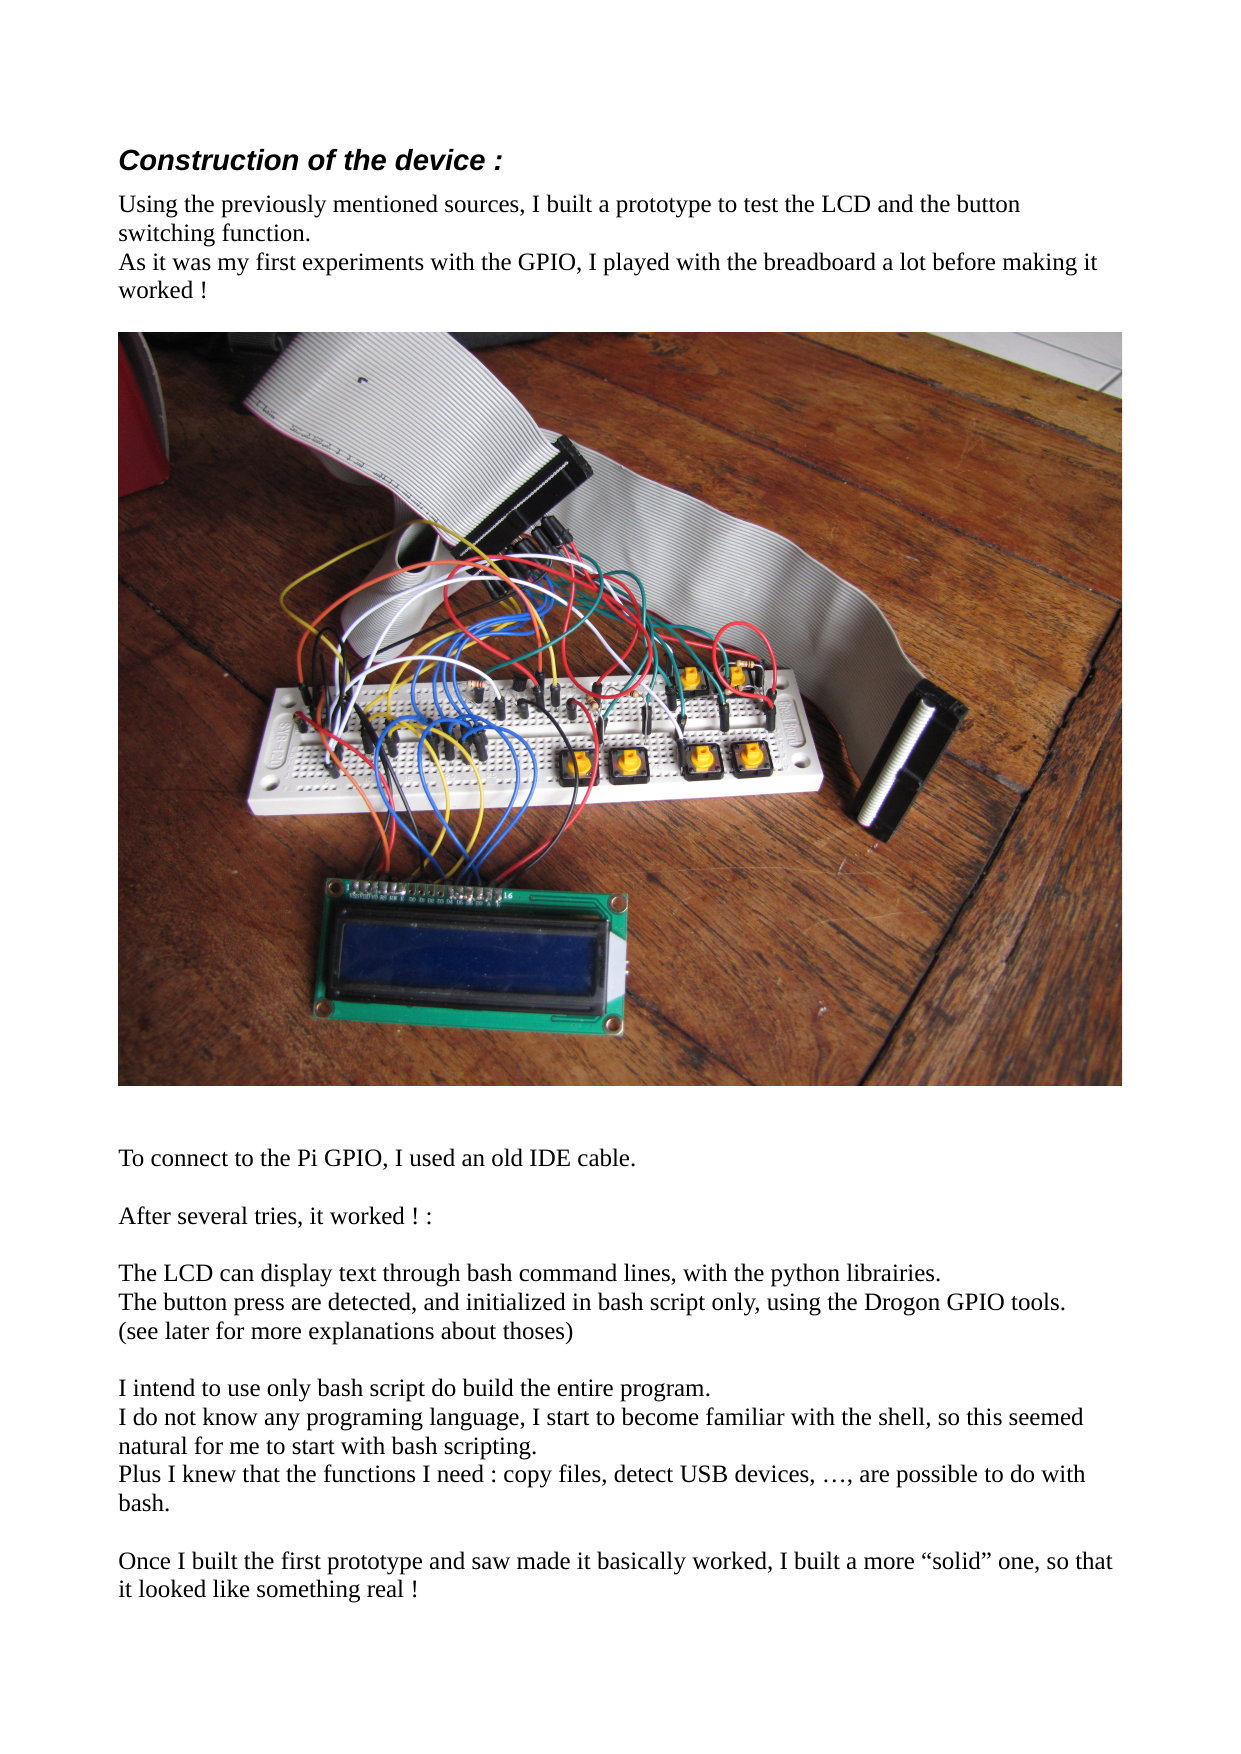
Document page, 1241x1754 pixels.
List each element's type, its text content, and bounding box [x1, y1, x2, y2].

text The button press are detected, and initialized in bash script only, using the Drogon GPIO tools. [118, 1287, 1122, 1316]
text I do not know any programing language, I start to become familiar with the shell, so this seemed natural for me to start with bash scripting. [118, 1402, 1122, 1459]
text Plus I knew that the functions I need : copy files, detect USB devices, …, are possible to do with bash. [118, 1459, 1122, 1517]
text I intend to use only bash script do build the entire program. [118, 1373, 1122, 1402]
text To connect to the Pi GPIO, I used an old IDE cable. [118, 1143, 1122, 1172]
text Using the previously mentioned sources, I built a prototype to test the LCD and the button switching function. As it was my first experiments with the GPIO, I played with the breadboard a lot before making it worked ! [118, 189, 1122, 304]
text (see later for more explanations about thoses) [118, 1316, 1122, 1344]
subtitle Construction of the device : [118, 143, 1122, 177]
text After several tries, it worked ! : [118, 1201, 1122, 1229]
text The LCD can display text through bash command lines, with the python librairies. [118, 1258, 1122, 1287]
picture [118, 332, 1123, 1086]
text Once I built the first prototype and saw made it basically worked, I built a more “solid” one, so that it looked like something real ! [118, 1546, 1122, 1603]
